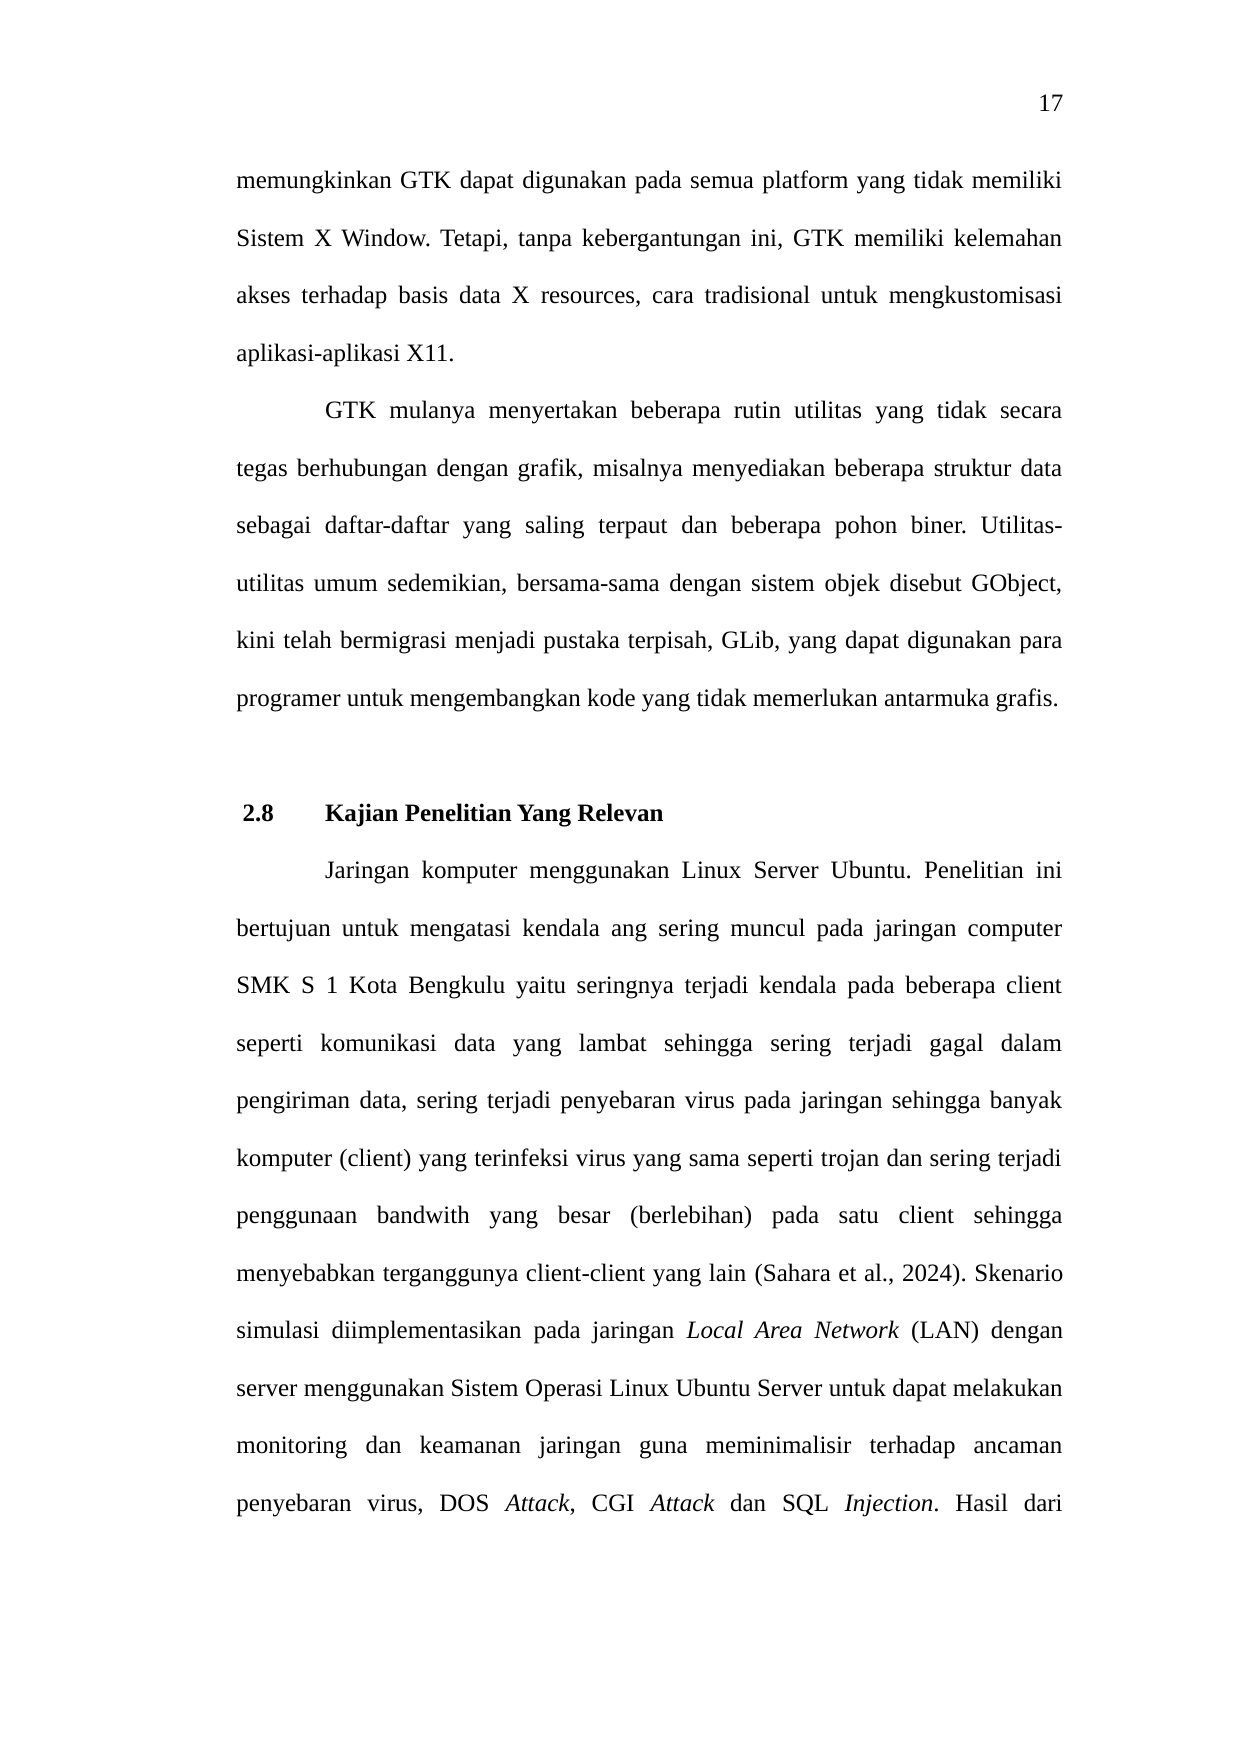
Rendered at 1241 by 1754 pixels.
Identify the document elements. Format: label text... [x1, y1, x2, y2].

text GTK mulanya menyertakan beberapa rutin utilitas yang tidak secara tegas berhubungan dengan grafik, misalnya menyediakan beberapa struktur data sebagai daftar-daftar yang saling terpaut dan beberapa pohon biner. Utilitas-utilitas umum sedemikian, bersama-sama dengan sistem objek disebut GObject, kini telah bermigrasi menjadi pustaka terpisah, GLib, yang dapat digunakan para programer untuk mengembangkan kode yang tidak memerlukan antarmuka grafis. [236, 395, 1063, 712]
subtitle Kajian Penelitian Yang Relevan [236, 798, 1063, 827]
text Jaringan komputer menggunakan Linux Server Ubuntu. Penelitian ini bertujuan untuk mengatasi kendala ang sering muncul pada jaringan computer SMK S 1 Kota Bengkulu yaitu seringnya terjadi kendala pada beberapa client seperti komunikasi data yang lambat sehingga sering terjadi gagal dalam pengiriman data, sering terjadi penyebaran virus pada jaringan sehingga banyak komputer (client) yang terinfeksi virus yang sama seperti trojan dan sering terjadi penggunaan bandwith yang besar (berlebihan) pada satu client sehingga menyebabkan terganggunya client-client yang lain (Sahara et al., 2024).⁠ Skenario simulasi diimplementasikan pada jaringan Local Area Network (LAN) dengan server menggunakan Sistem Operasi Linux Ubuntu Server untuk dapat melakukan monitoring dan keamanan jaringan guna meminimalisir terhadap ancaman penyebaran virus, DOS Attack, CGI Attack dan SQL Injection. Hasil dari [236, 855, 1063, 1517]
text memungkinkan GTK dapat digunakan pada semua platform yang tidak memiliki Sistem X Window. Tetapi, tanpa kebergantungan ini, GTK memiliki kelemahan akses terhadap basis data X resources, cara tradisional untuk mengkustomisasi aplikasi-aplikasi X11. [236, 165, 1063, 367]
